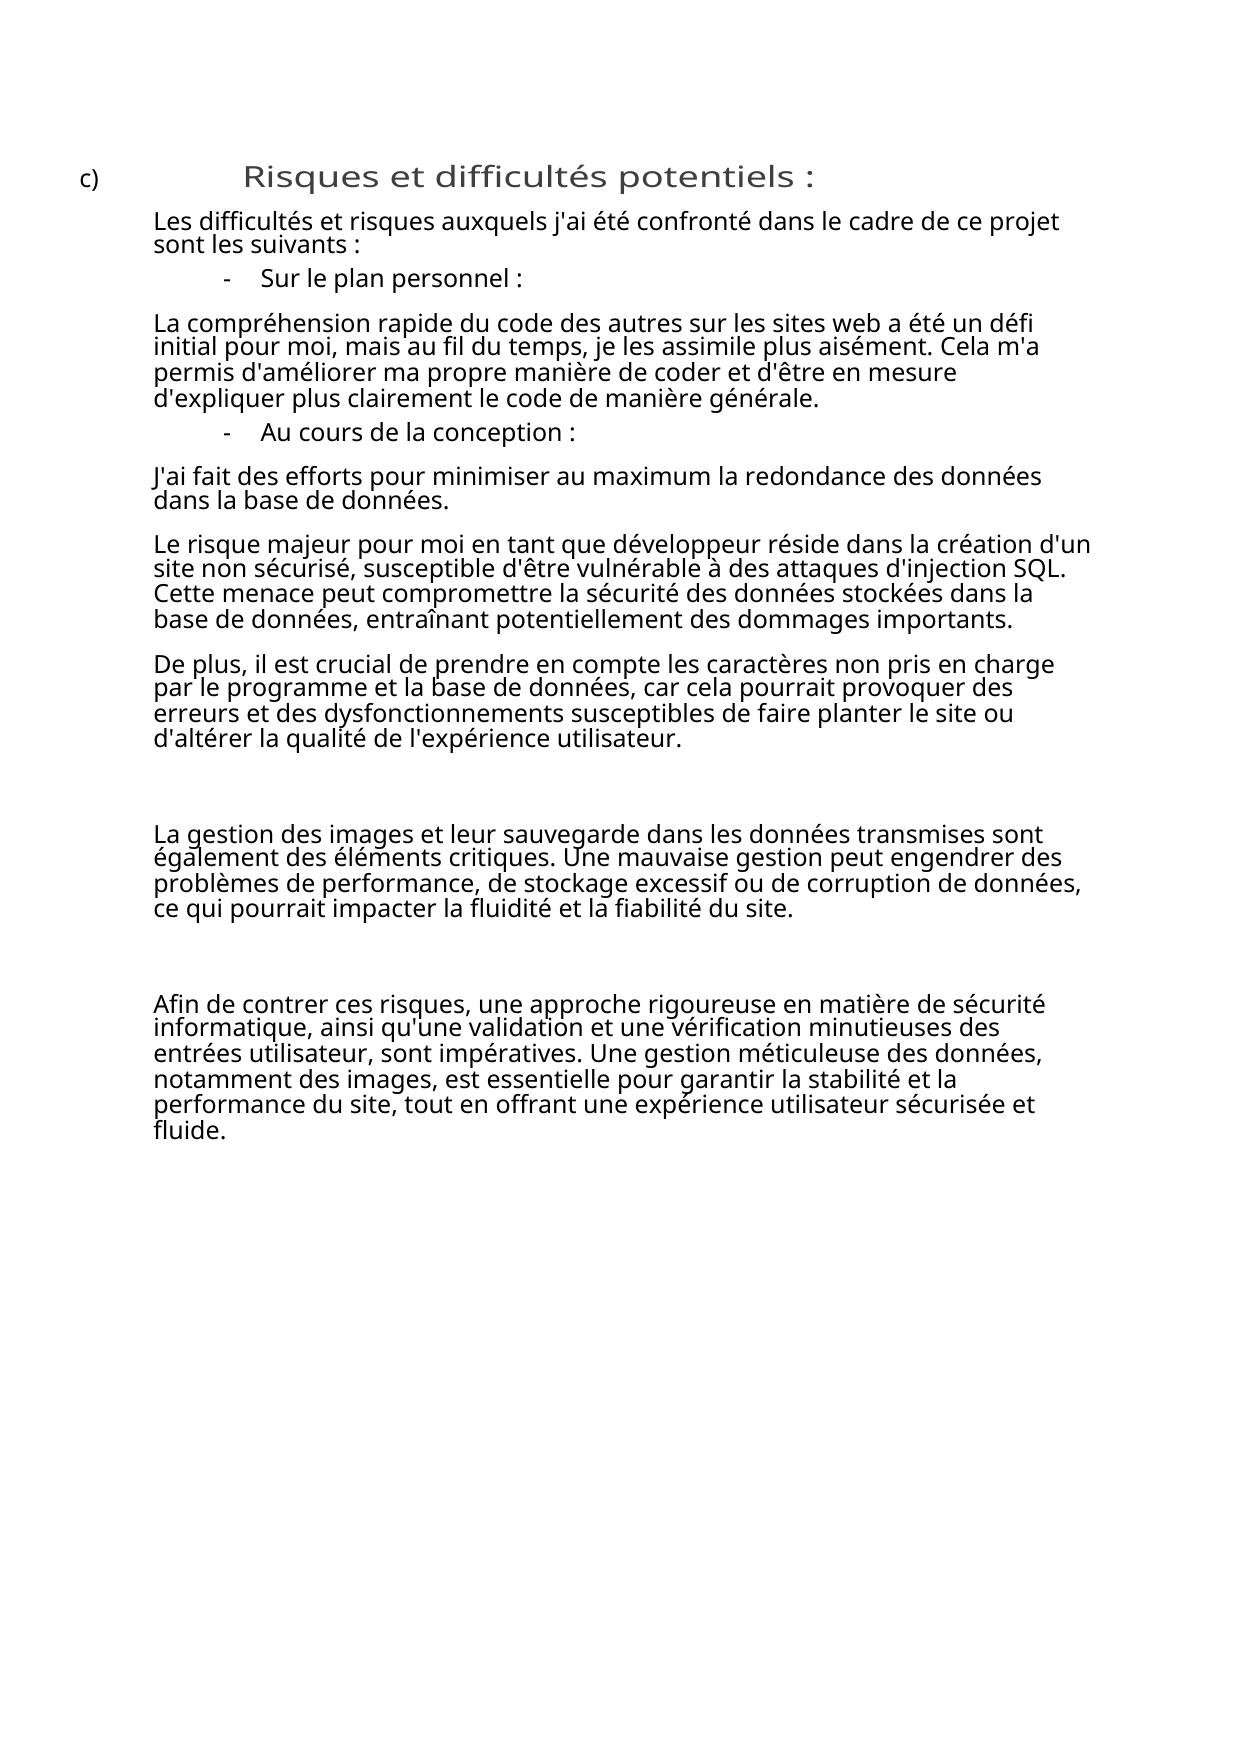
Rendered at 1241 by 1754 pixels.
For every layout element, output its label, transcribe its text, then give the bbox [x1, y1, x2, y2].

text La gestion des images et leur sauvegarde dans les données transmises sont également des éléments critiques. Une mauvaise gestion peut engendrer des problèmes de performance, de stockage excessif ou de corruption de données, ce qui pourrait impacter la fluidité et la fiabilité du site. [153, 823, 1093, 925]
text Les difficultés et risques auxquels j'ai été confronté dans le cadre de ce projet sont les suivants : [153, 210, 1093, 261]
text Le risque majeur pour moi en tant que développeur réside dans la création d'un site non sécurisé, susceptible d'être vulnérable à des attaques d'injection SQL. Cette menace peut compromettre la sécurité des données stockées dans la base de données, entraînant potentiellement des dommages importants. [153, 533, 1093, 636]
text De plus, il est crucial de prendre en compte les caractères non pris en charge par le programme et la base de données, car cela pourrait provoquer des erreurs et des dysfonctionnements susceptibles de faire planter le site ou d'altérer la qualité de l'expérience utilisateur. [153, 653, 1093, 755]
text J'ai fait des efforts pour minimiser au maximum la redondance des données dans la base de données. [153, 465, 1093, 516]
list Sur le plan personnel : [223, 261, 1121, 295]
text Afin de contrer ces risques, une approche rigoureuse en matière de sécurité informatique, ainsi qu'une validation et une vérification minutieuses des entrées utilisateur, sont impératives. Une gestion méticuleuse des données, notamment des images, est essentielle pour garantir la stabilité et la performance du site, tout en offrant une expérience utilisateur sécurisée et fluide. [153, 993, 1093, 1147]
list Au cours de la conception : [223, 414, 1121, 448]
text La compréhension rapide du code des autres sur les sites web a été un défi initial pour moi, mais au fil du temps, je les assimile plus aisément. Cela m'a permis d'améliorer ma propre manière de coder et d'être en mesure d'expliquer plus clairement le code de manière générale. [153, 312, 1093, 414]
list Risques et difficultés potentiels : [79, 163, 1093, 193]
